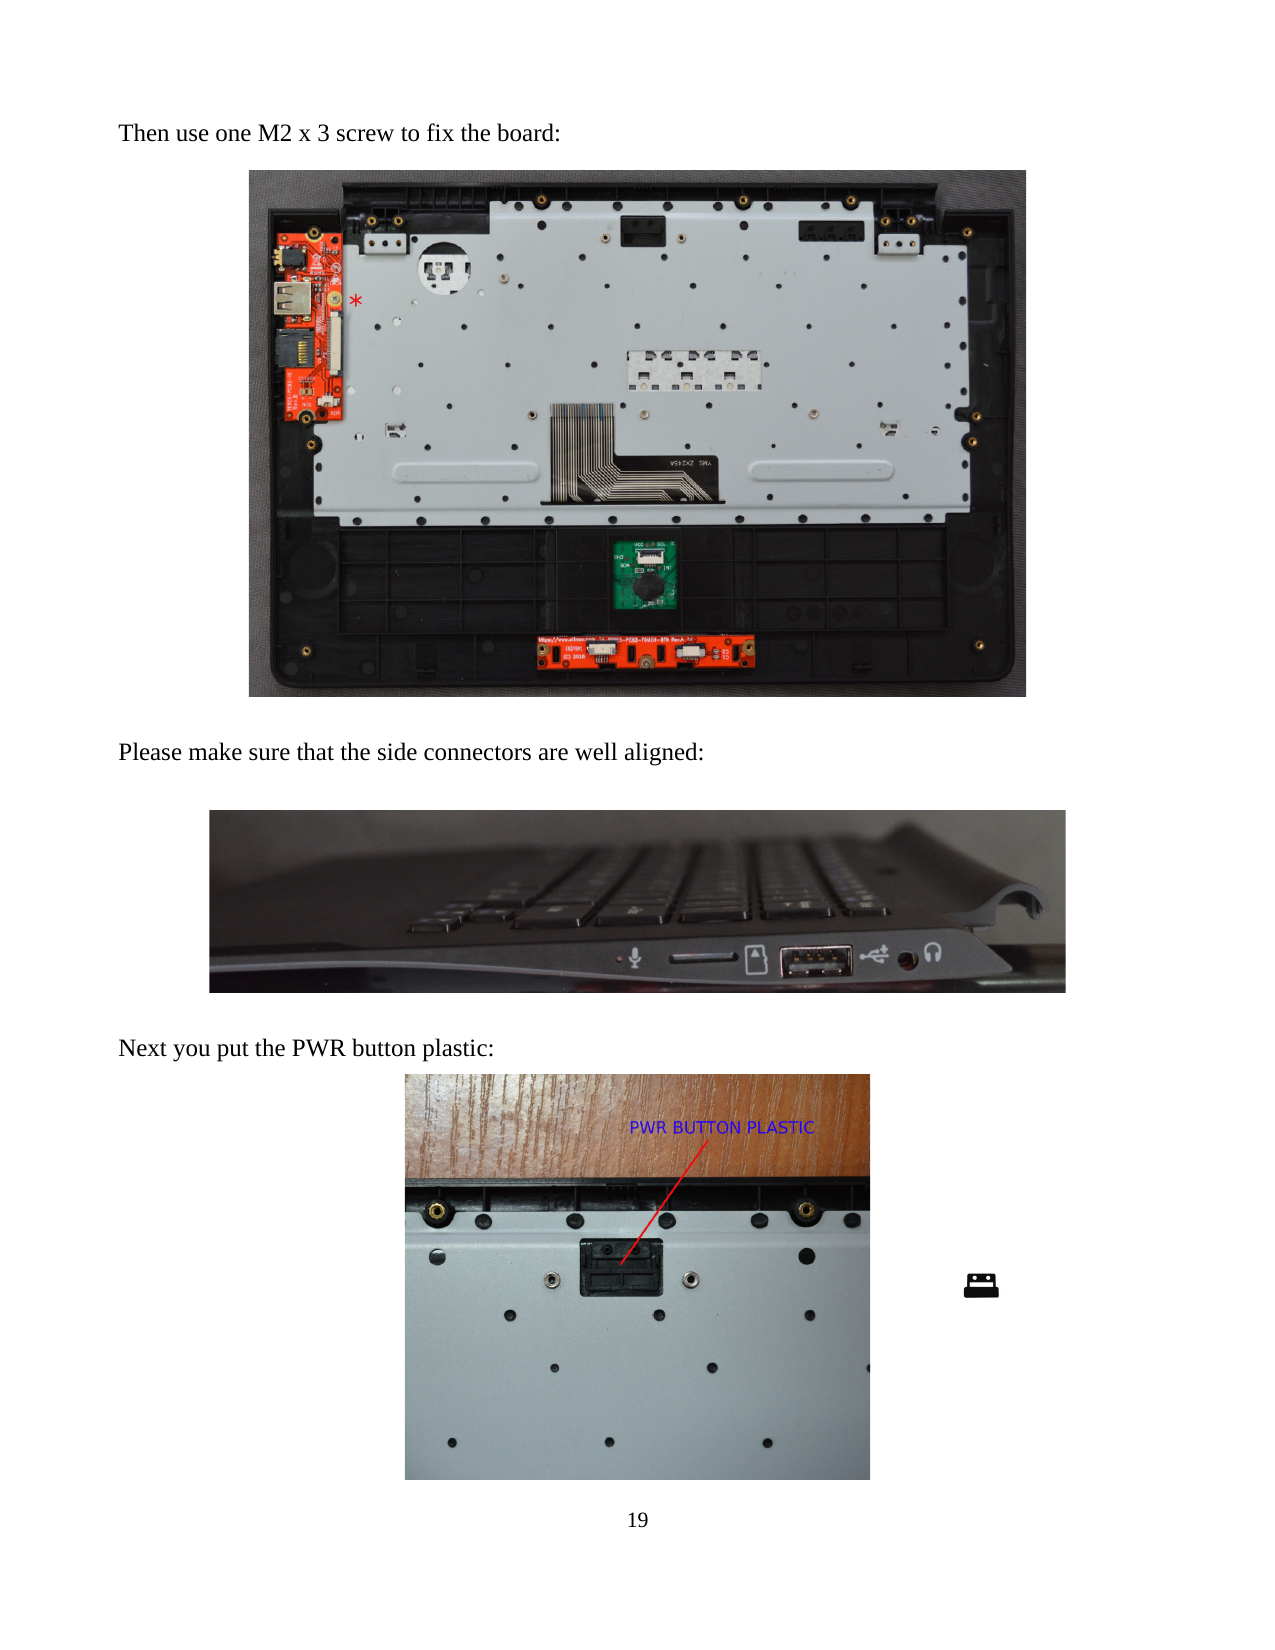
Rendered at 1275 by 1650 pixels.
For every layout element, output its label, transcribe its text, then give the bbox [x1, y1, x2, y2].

text Then use one M2 x 3 screw to fix the board: [118, 118, 1157, 147]
text Next you put the PWR button plastic: [118, 1033, 1157, 1062]
picture [209, 810, 1066, 993]
text Please make sure that the side connectors are well aligned: [118, 737, 1157, 766]
picture [248, 170, 1027, 697]
picture [404, 1074, 1116, 1480]
